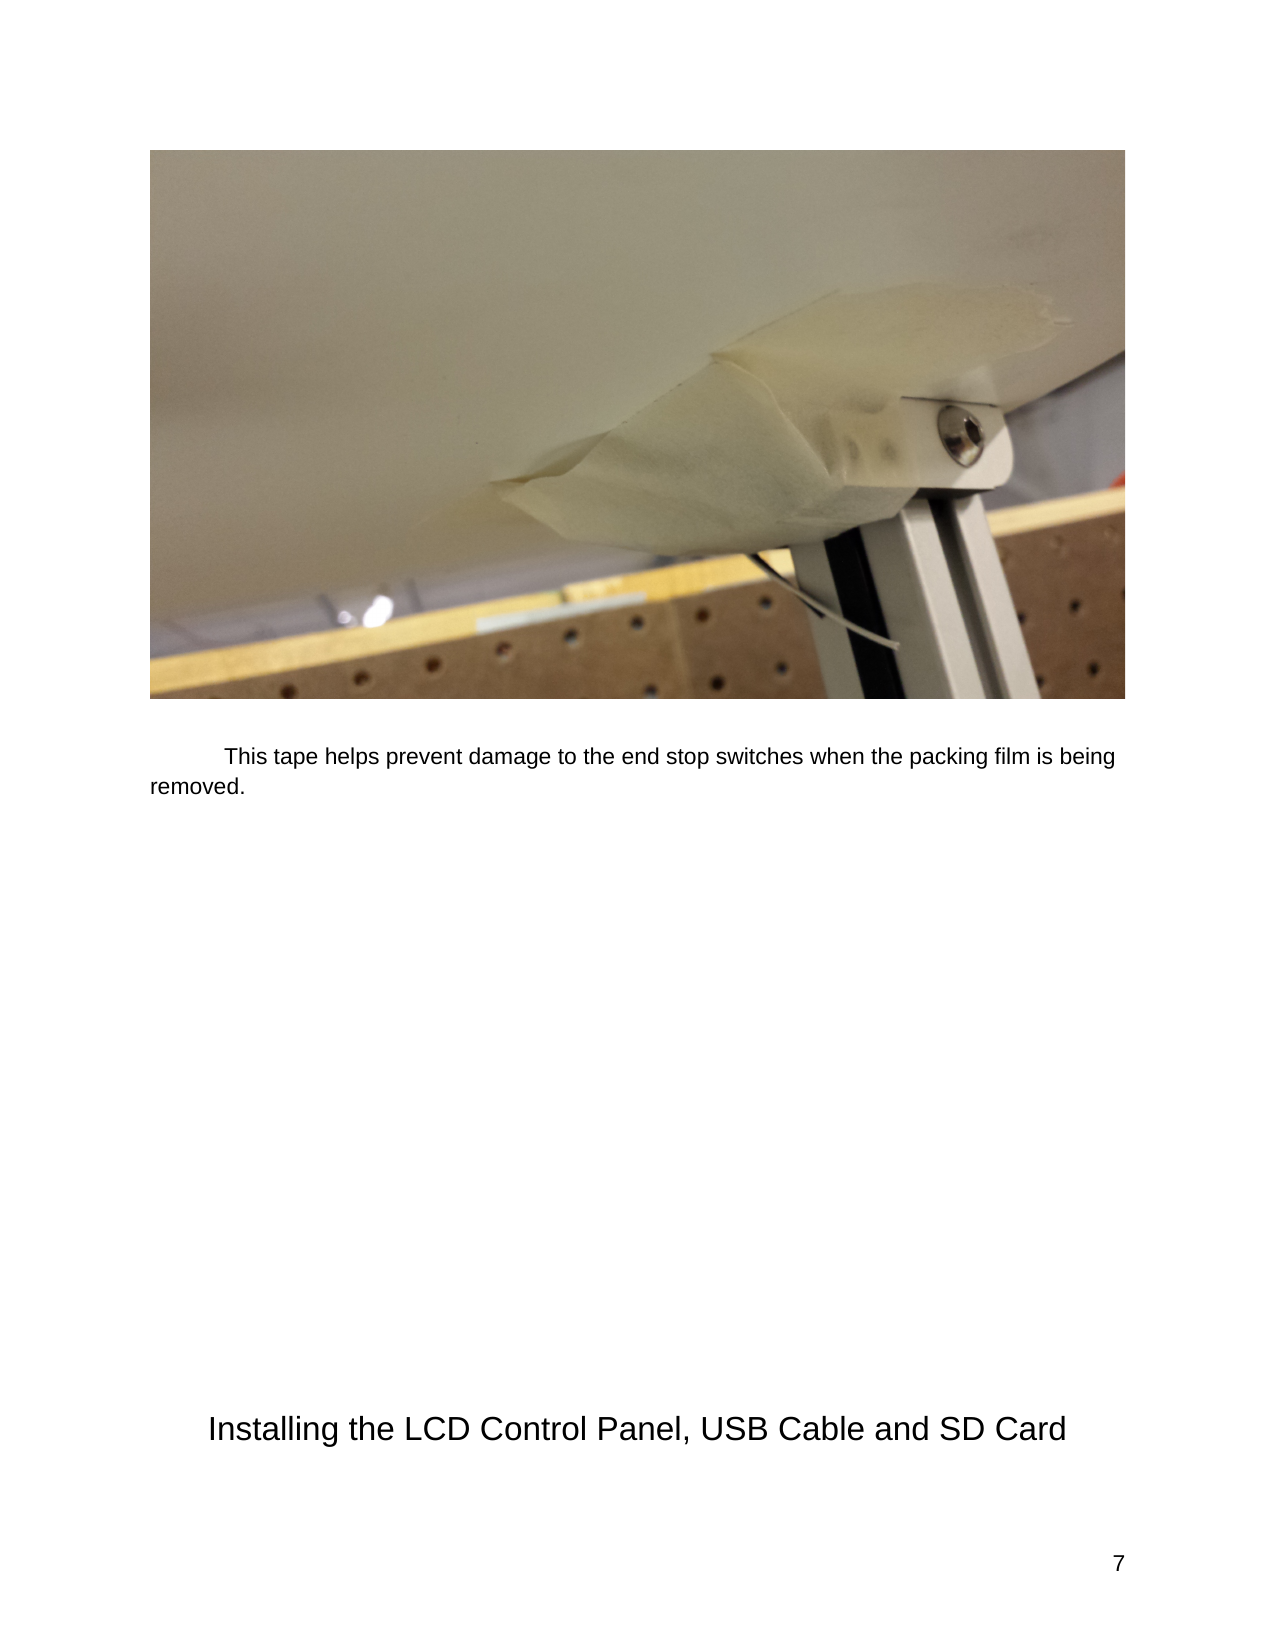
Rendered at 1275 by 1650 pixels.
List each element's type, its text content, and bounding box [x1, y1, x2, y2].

text This tape helps prevent damage to the end stop switches when the packing film is being removed. [150, 744, 1125, 799]
subtitle Installing the LCD Control Panel, USB Cable and SD Card [150, 1410, 1125, 1447]
picture [150, 150, 1125, 699]
